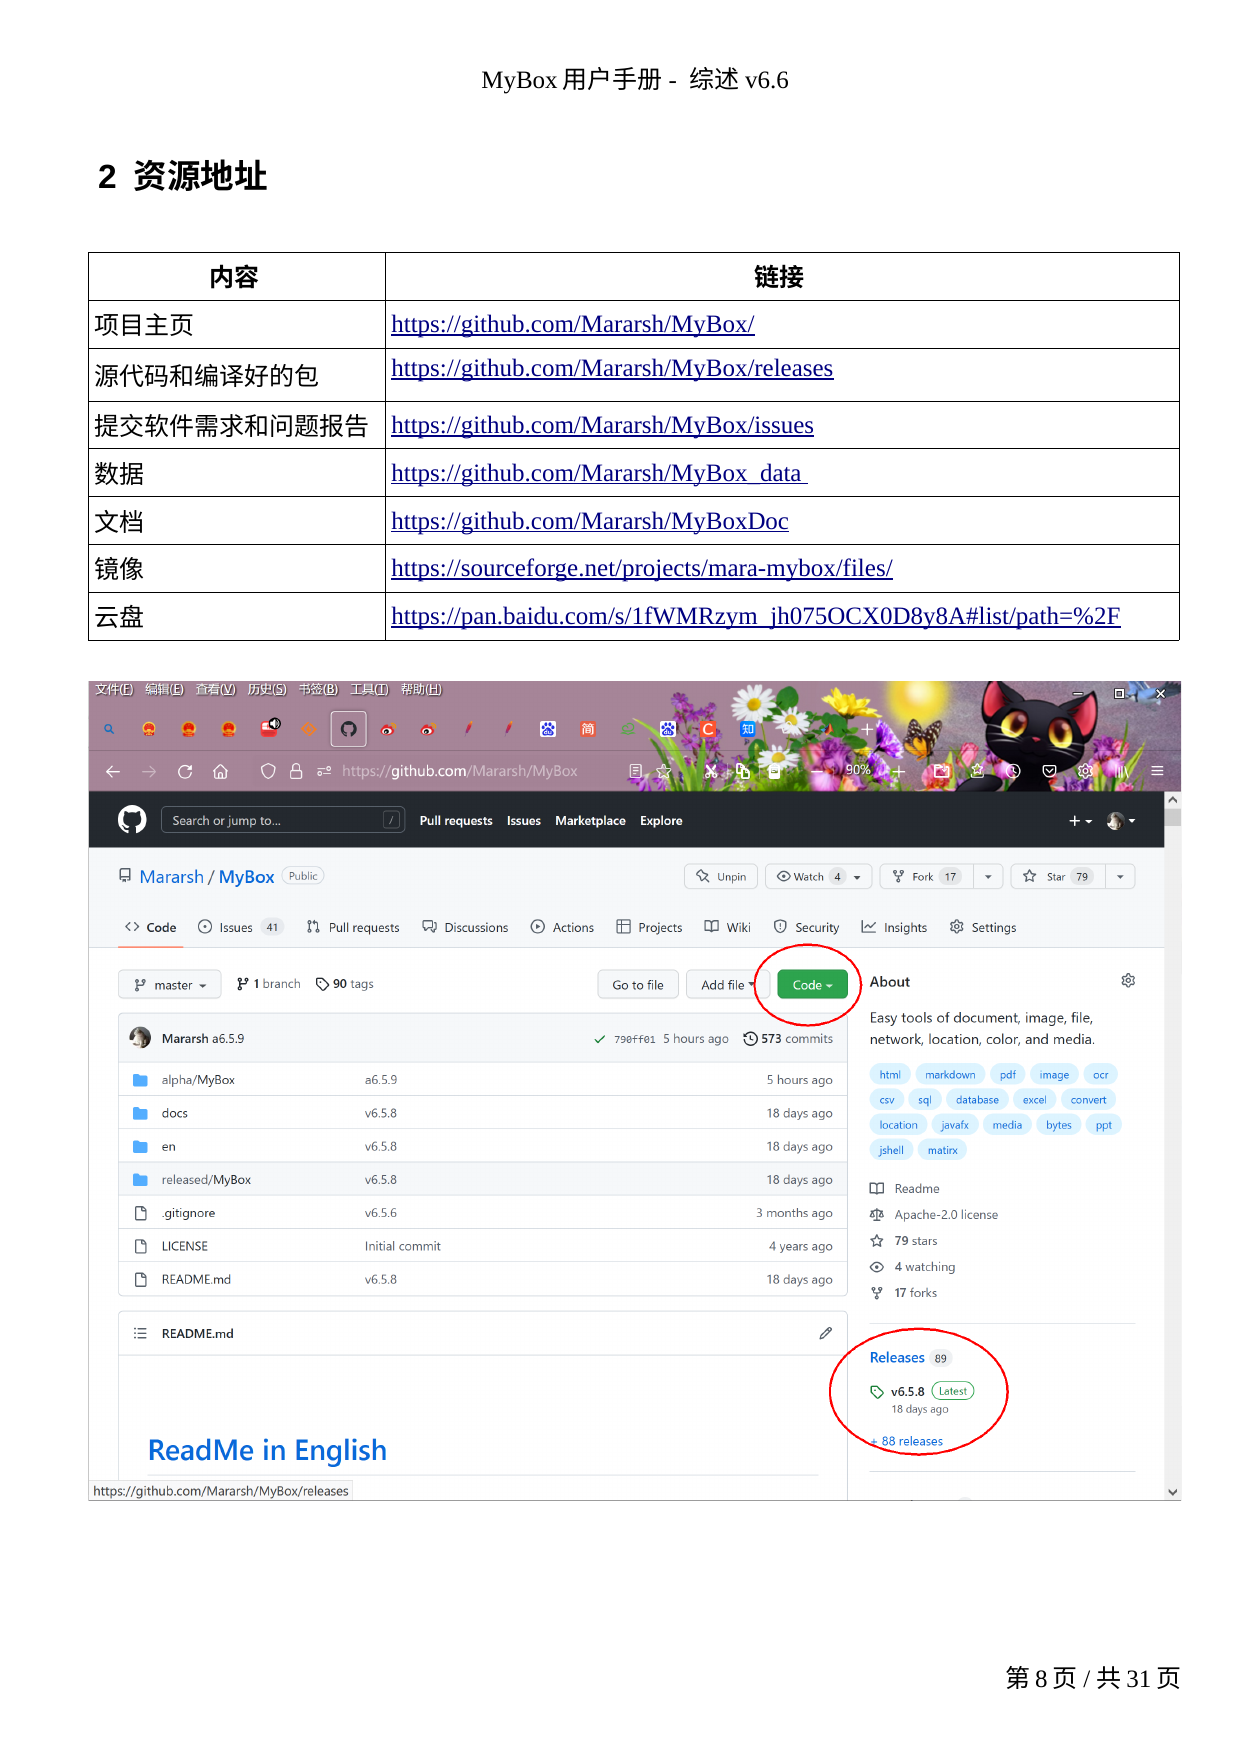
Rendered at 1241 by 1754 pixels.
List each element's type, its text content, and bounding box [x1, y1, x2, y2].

table_cell https://github.com/Mararsh/MyBox/issues [386, 402, 1179, 448]
table_cell https://github.com/Mararsh/MyBox/ [386, 301, 1179, 348]
table_cell 文档 [89, 497, 385, 544]
table_cell 数据 [89, 449, 385, 496]
subtitle 资源地址 [88, 150, 1181, 198]
table_cell https://github.com/Mararsh/MyBox_data [386, 449, 1179, 496]
table_cell https://github.com/Mararsh/MyBox/releases [386, 349, 1179, 401]
table_cell 项目主页 [89, 301, 385, 348]
picture [88, 681, 1182, 1501]
table_cell 提交软件需求和问题报告 [89, 402, 385, 448]
table_cell 源代码和编译好的包 [89, 349, 385, 401]
table_header 内容 [89, 253, 385, 300]
table_cell 云盘 [89, 593, 385, 639]
table_cell https://github.com/Mararsh/MyBoxDoc [386, 497, 1179, 544]
table_cell https://pan.baidu.com/s/1fWMRzym_jh075OCX0D8y8A#list/path=%2F [386, 593, 1179, 639]
table_cell 镜像 [89, 545, 385, 592]
table_header 链接 [386, 253, 1179, 300]
table_cell https://sourceforge.net/projects/mara-mybox/files/ [386, 545, 1179, 592]
